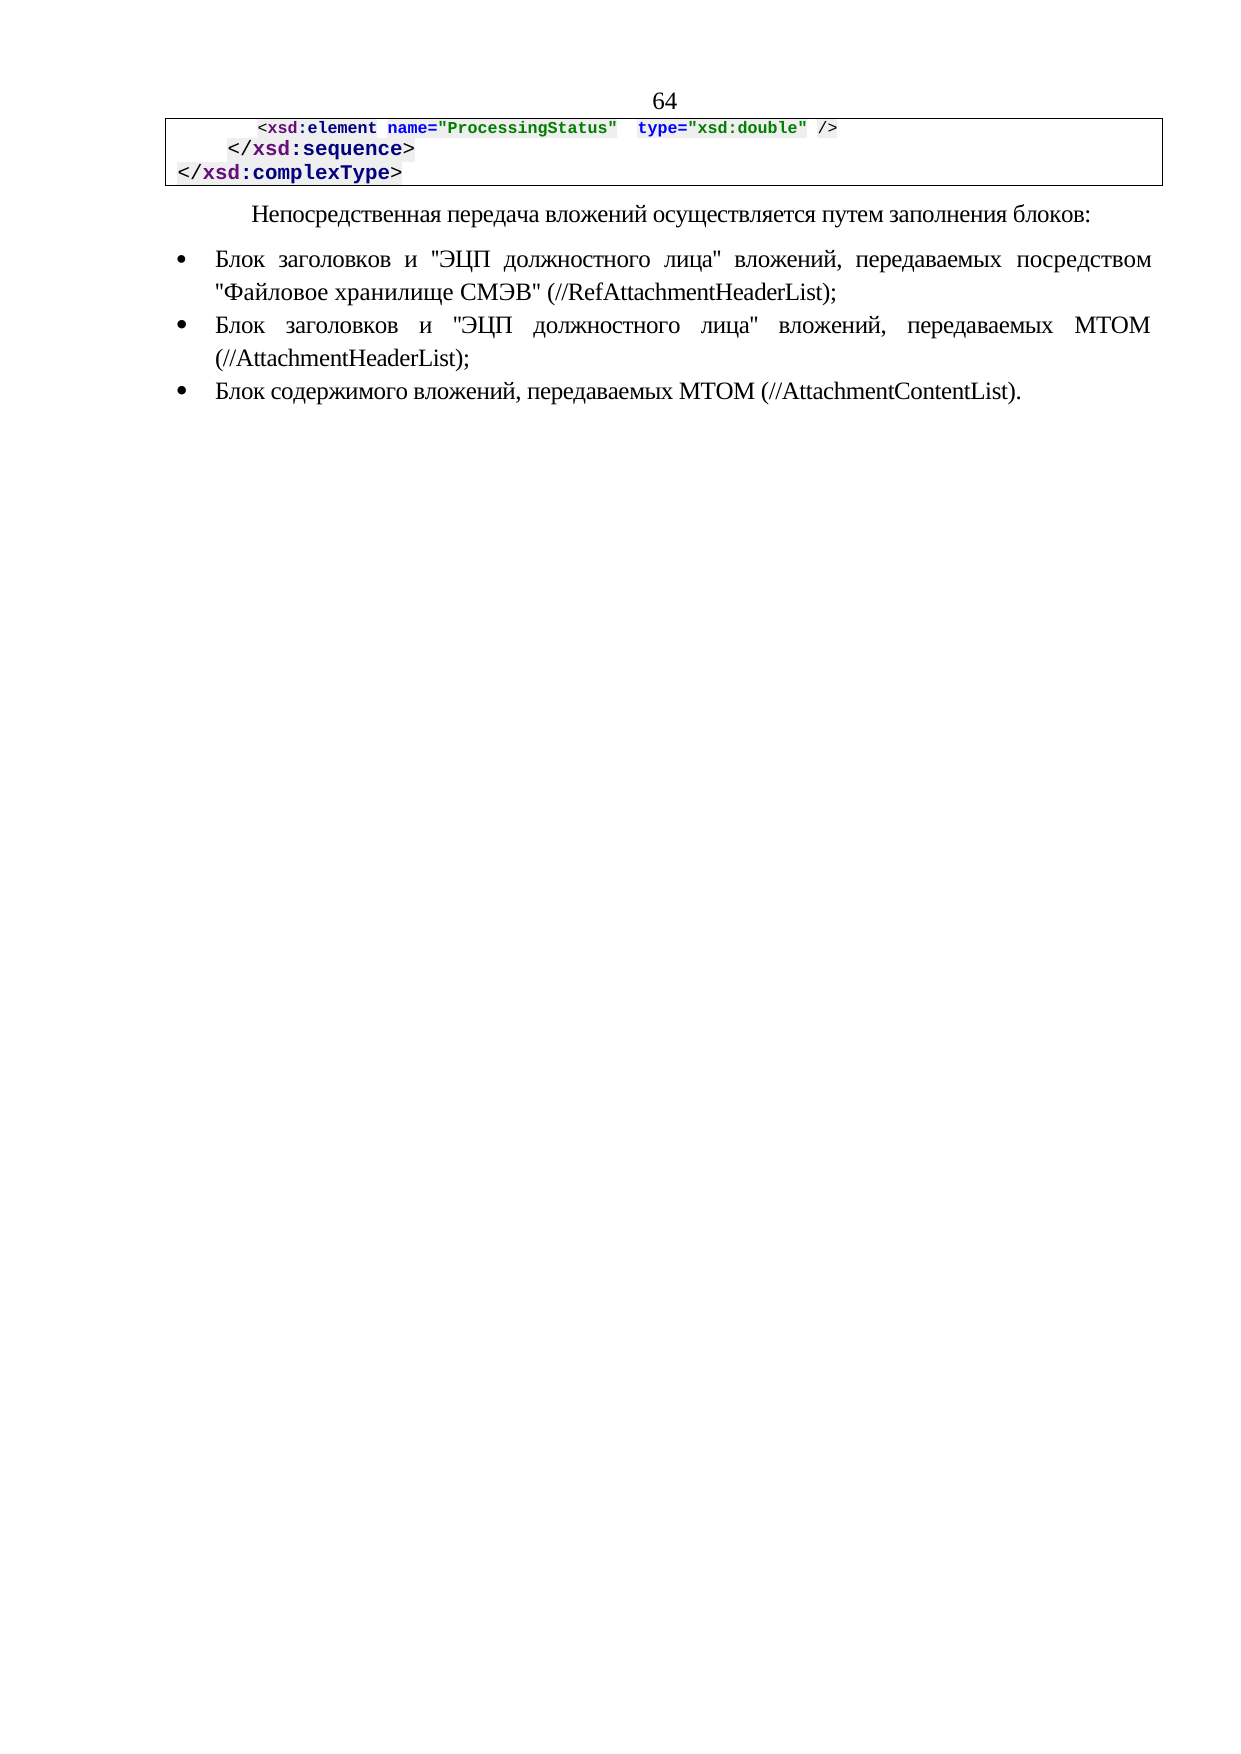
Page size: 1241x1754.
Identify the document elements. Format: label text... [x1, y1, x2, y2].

list Блок заголовков и ''ЭЦП должностного лица'' вложений, передаваемых посредством ''Файловое хранилище СМЭВ'' (//RefAttachmentHeaderList); [177, 244, 1152, 306]
list Блок содержимого вложений, передаваемых МТОМ (//AttachmentContentList). [177, 376, 1152, 405]
list Блок заголовков и ''ЭЦП должностного лица'' вложений, передаваемых МТОМ (//AttachmentHeaderList); [177, 310, 1152, 372]
text Непосредственная передача вложений осуществляется путем заполнения блоков: [177, 199, 1152, 228]
